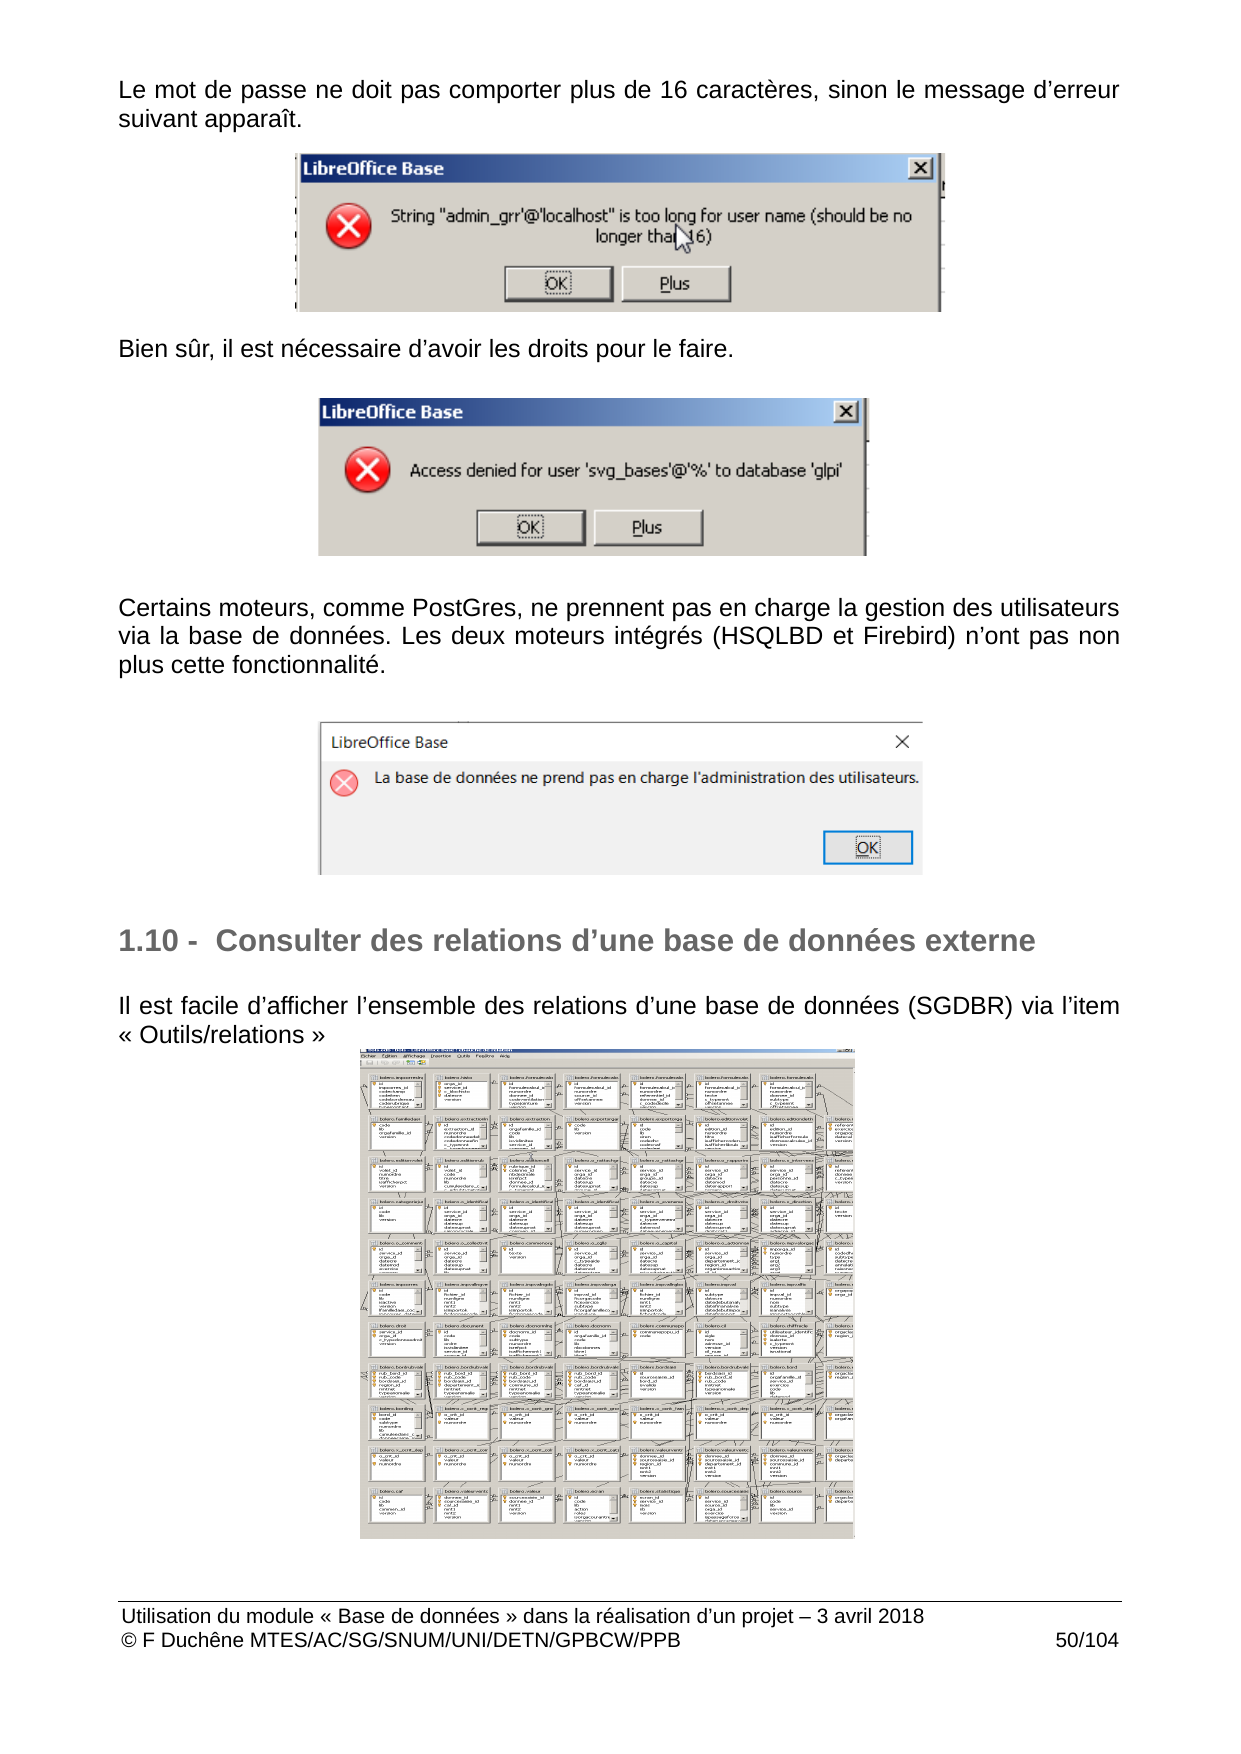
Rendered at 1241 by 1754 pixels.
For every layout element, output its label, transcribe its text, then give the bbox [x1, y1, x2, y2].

text Bien sûr, il est nécessaire d’avoir les droits pour le faire. [118, 334, 1122, 362]
picture [317, 721, 923, 875]
text Certains moteurs, comme PostGres, ne prennent pas en charge la gestion des utilisateurs via la base de données. Les deux moteurs intégrés (HSQLBD et Firebird) n’ont pas non plus cette fonctionnalité. [118, 592, 1122, 679]
text Il est facile d’afficher l’ensemble des relations d’une base de données (SGDBR) via l’item « Outils/relations » [118, 991, 1122, 1048]
picture [317, 398, 870, 556]
text Le mot de passe ne doit pas comporter plus de 16 caractères, sinon le message d’erreur suivant apparaît. [118, 75, 1122, 132]
picture [360, 1049, 855, 1539]
subtitle Consulter des relations d’une base de données externe [118, 922, 1122, 958]
picture [295, 153, 946, 312]
